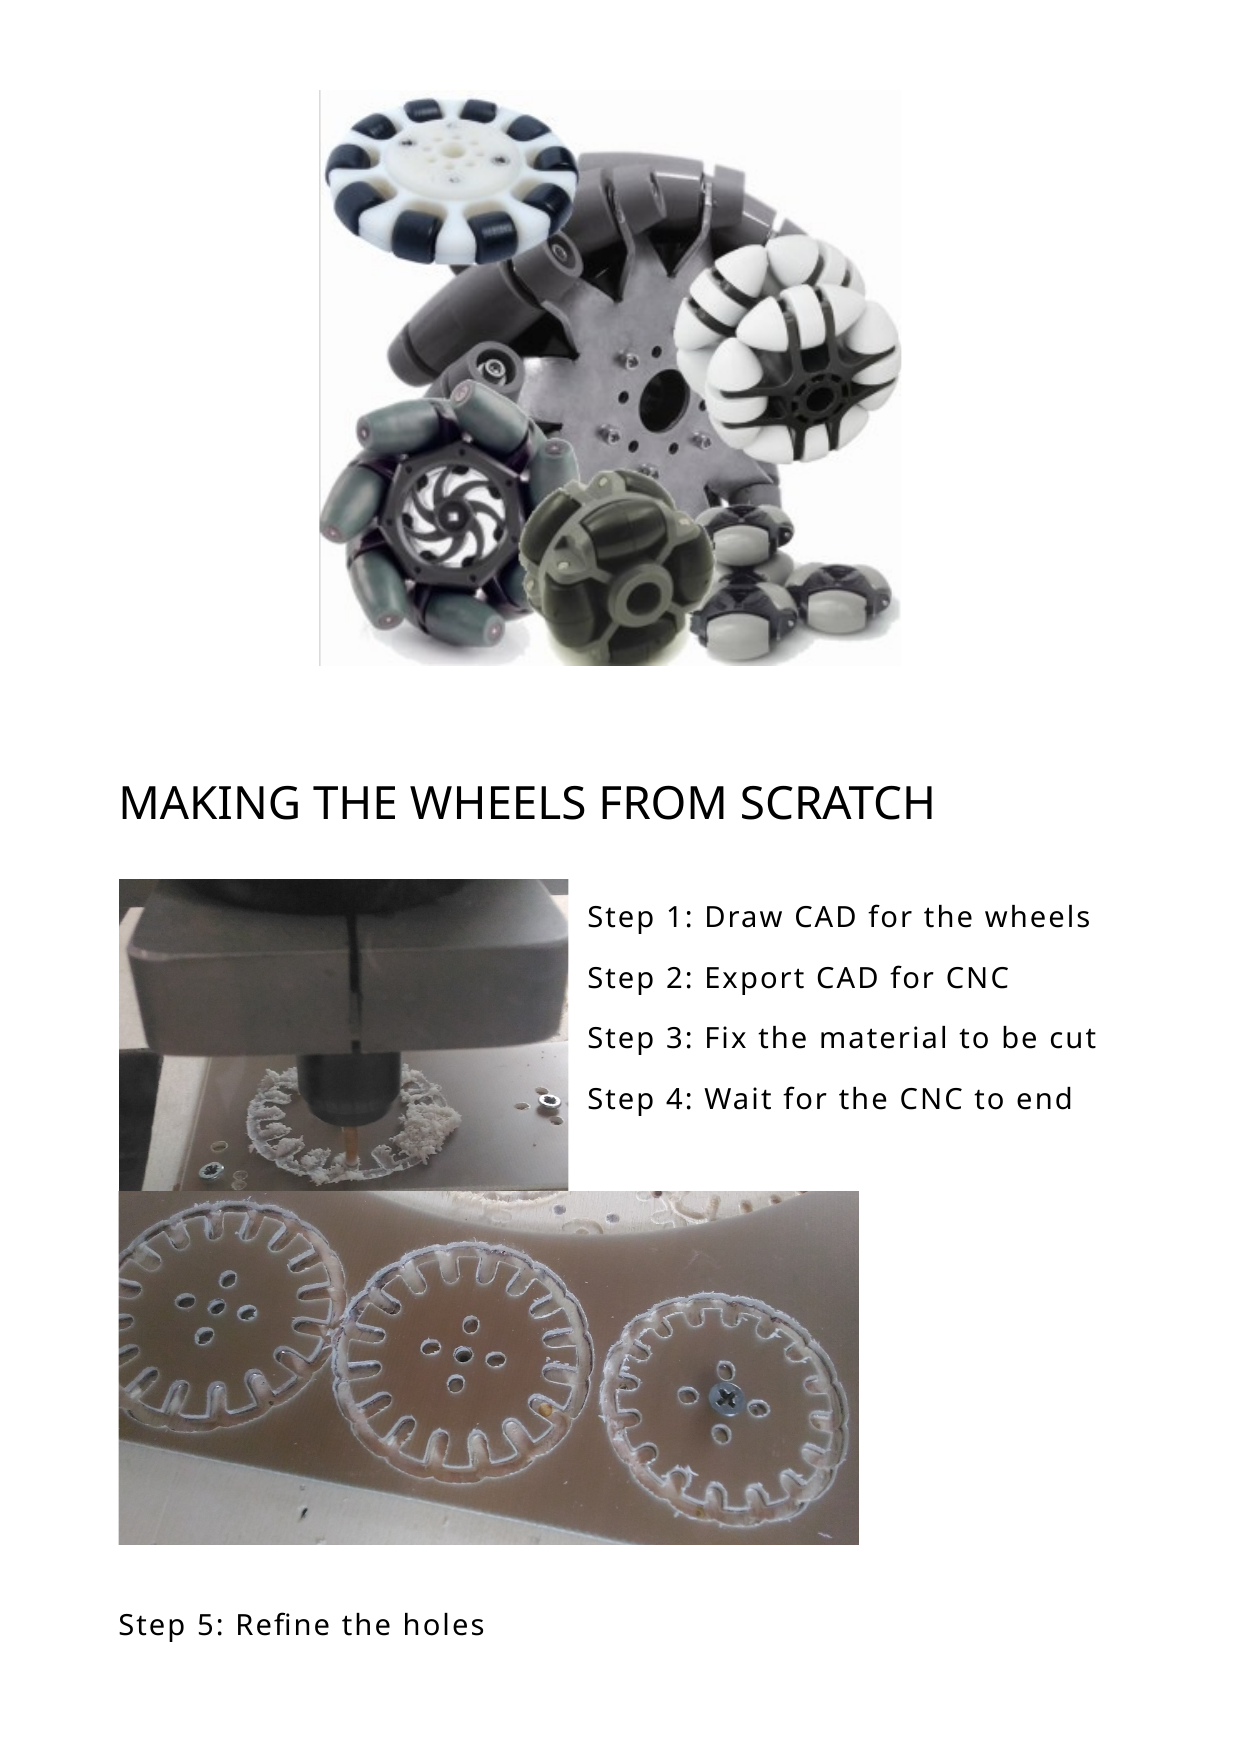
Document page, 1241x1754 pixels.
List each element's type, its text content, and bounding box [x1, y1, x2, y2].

subtitle Step 1: Draw CAD for the wheels [572, 896, 1122, 936]
subtitle Step 3: Fix the material to be cut [572, 1017, 1122, 1057]
subtitle Step 5: Refine the holes [118, 1605, 1122, 1644]
text MAKING THE WHEELS FROM SCRATCH [118, 771, 1122, 833]
subtitle Step 2: Export CAD for CNC [572, 957, 1122, 997]
picture [118, 879, 859, 1545]
picture [319, 90, 902, 666]
subtitle Step 4: Wait for the CNC to end [572, 1078, 1122, 1118]
